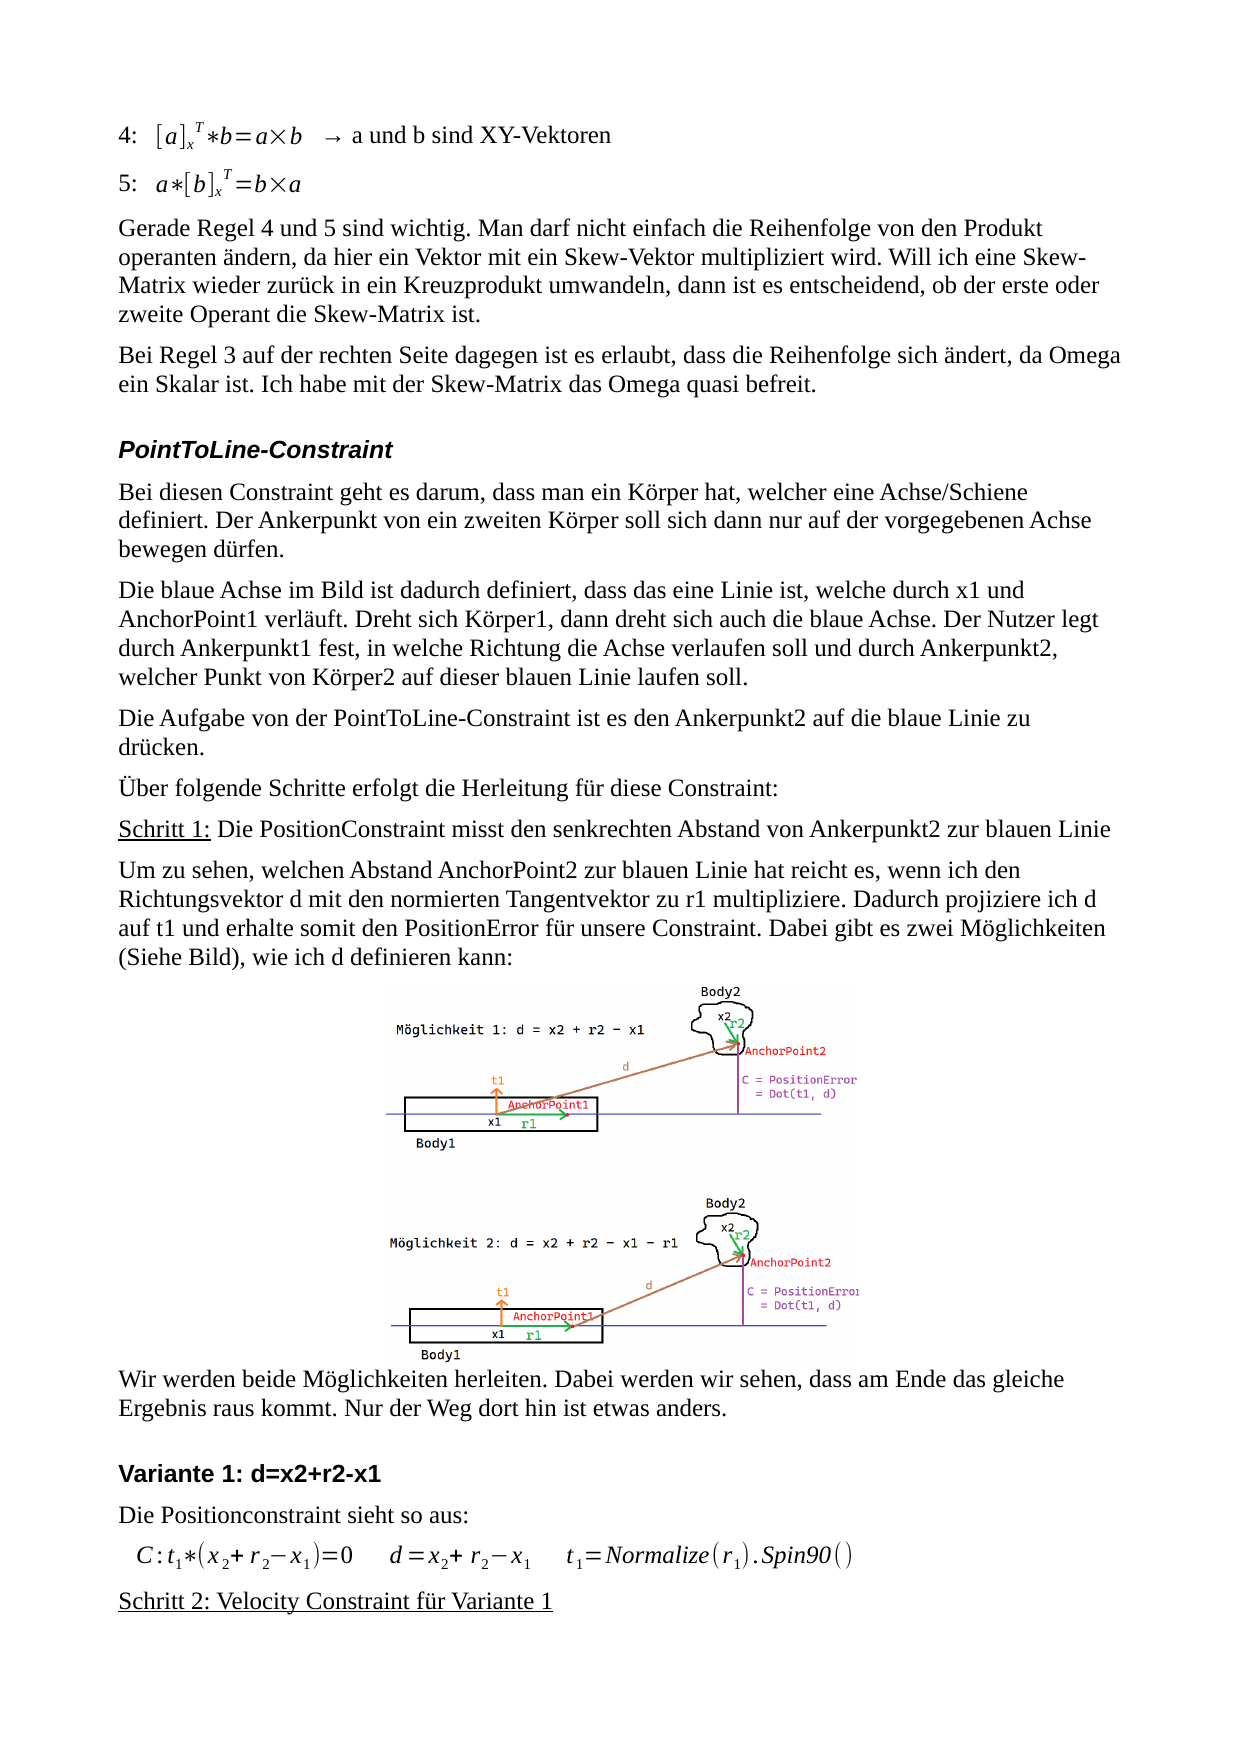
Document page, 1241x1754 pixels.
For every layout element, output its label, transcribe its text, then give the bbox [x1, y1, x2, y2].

text Die Aufgabe von der PointToLine-Constraint ist es den Ankerpunkt2 auf die blaue Linie zu drücken. [118, 703, 1122, 760]
text Wir werden beide Möglichkeiten herleiten. Dabei werden wir sehen, dass am Ende das gleiche Ergebnis raus kommt. Nur der Weg dort hin ist etwas anders. [118, 983, 1122, 1422]
text Über folgende Schritte erfolgt die Herleitung für diese Constraint: [118, 773, 1122, 802]
text 4:→ a und b sind XY-Vektoren [118, 118, 1122, 153]
text 5: [118, 166, 1122, 201]
text Die Positionconstraint sieht so aus: [118, 1501, 1122, 1529]
subtitle PointToLine-Constraint [118, 436, 1122, 464]
text Schritt 2: Velocity Constraint für Variante 1 [118, 1586, 1122, 1614]
text Die blaue Achse im Bild ist dadurch definiert, dass das eine Linie ist, welche durch x1 und AnchorPoint1 verläuft. Dreht sich Körper1, dann dreht sich auch die blaue Achse. Der Nutzer legt durch Ankerpunkt1 fest, in welche Richtung die Achse verlaufen soll und durch Ankerpunkt2, welcher Punkt von Körper2 auf dieser blauen Linie laufen soll. [118, 575, 1122, 690]
text Gerade Regel 4 und 5 sind wichtig. Man darf nicht einfach die Reihenfolge von den Produkt operanten ändern, da hier ein Vektor mit ein Skew-Vektor multipliziert wird. Will ich eine Skew-Matrix wieder zurück in ein Kreuzprodukt umwandeln, dann ist es entscheidend, ob der erste oder zweite Operant die Skew-Matrix ist. [118, 213, 1122, 328]
picture [381, 982, 860, 1365]
text Bei Regel 3 auf der rechten Seite dagegen ist es erlaubt, dass die Reihenfolge sich ändert, da Omega ein Skalar ist. Ich habe mit der Skew-Matrix das Omega quasi befreit. [118, 341, 1122, 398]
text Schritt 1: Die PositionConstraint misst den senkrechten Abstand von Ankerpunkt2 zur blauen Linie [118, 814, 1122, 843]
text Bei diesen Constraint geht es darum, dass man ein Körper hat, welcher eine Achse/Schiene definiert. Der Ankerpunkt von ein zweiten Körper soll sich dann nur auf der vorgegebenen Achse bewegen dürfen. [118, 477, 1122, 563]
subtitle Variante 1: d=x2+r2-x1 [118, 1459, 1122, 1488]
text Um zu sehen, welchen Abstand AnchorPoint2 zur blauen Linie hat reicht es, wenn ich den Richtungsvektor d mit den normierten Tangentvektor zu r1 multipliziere. Dadurch projiziere ich d auf t1 und erhalte somit den PositionError für unsere Constraint. Dabei gibt es zwei Möglichkeiten (Siehe Bild), wie ich d definieren kann: [118, 855, 1122, 970]
